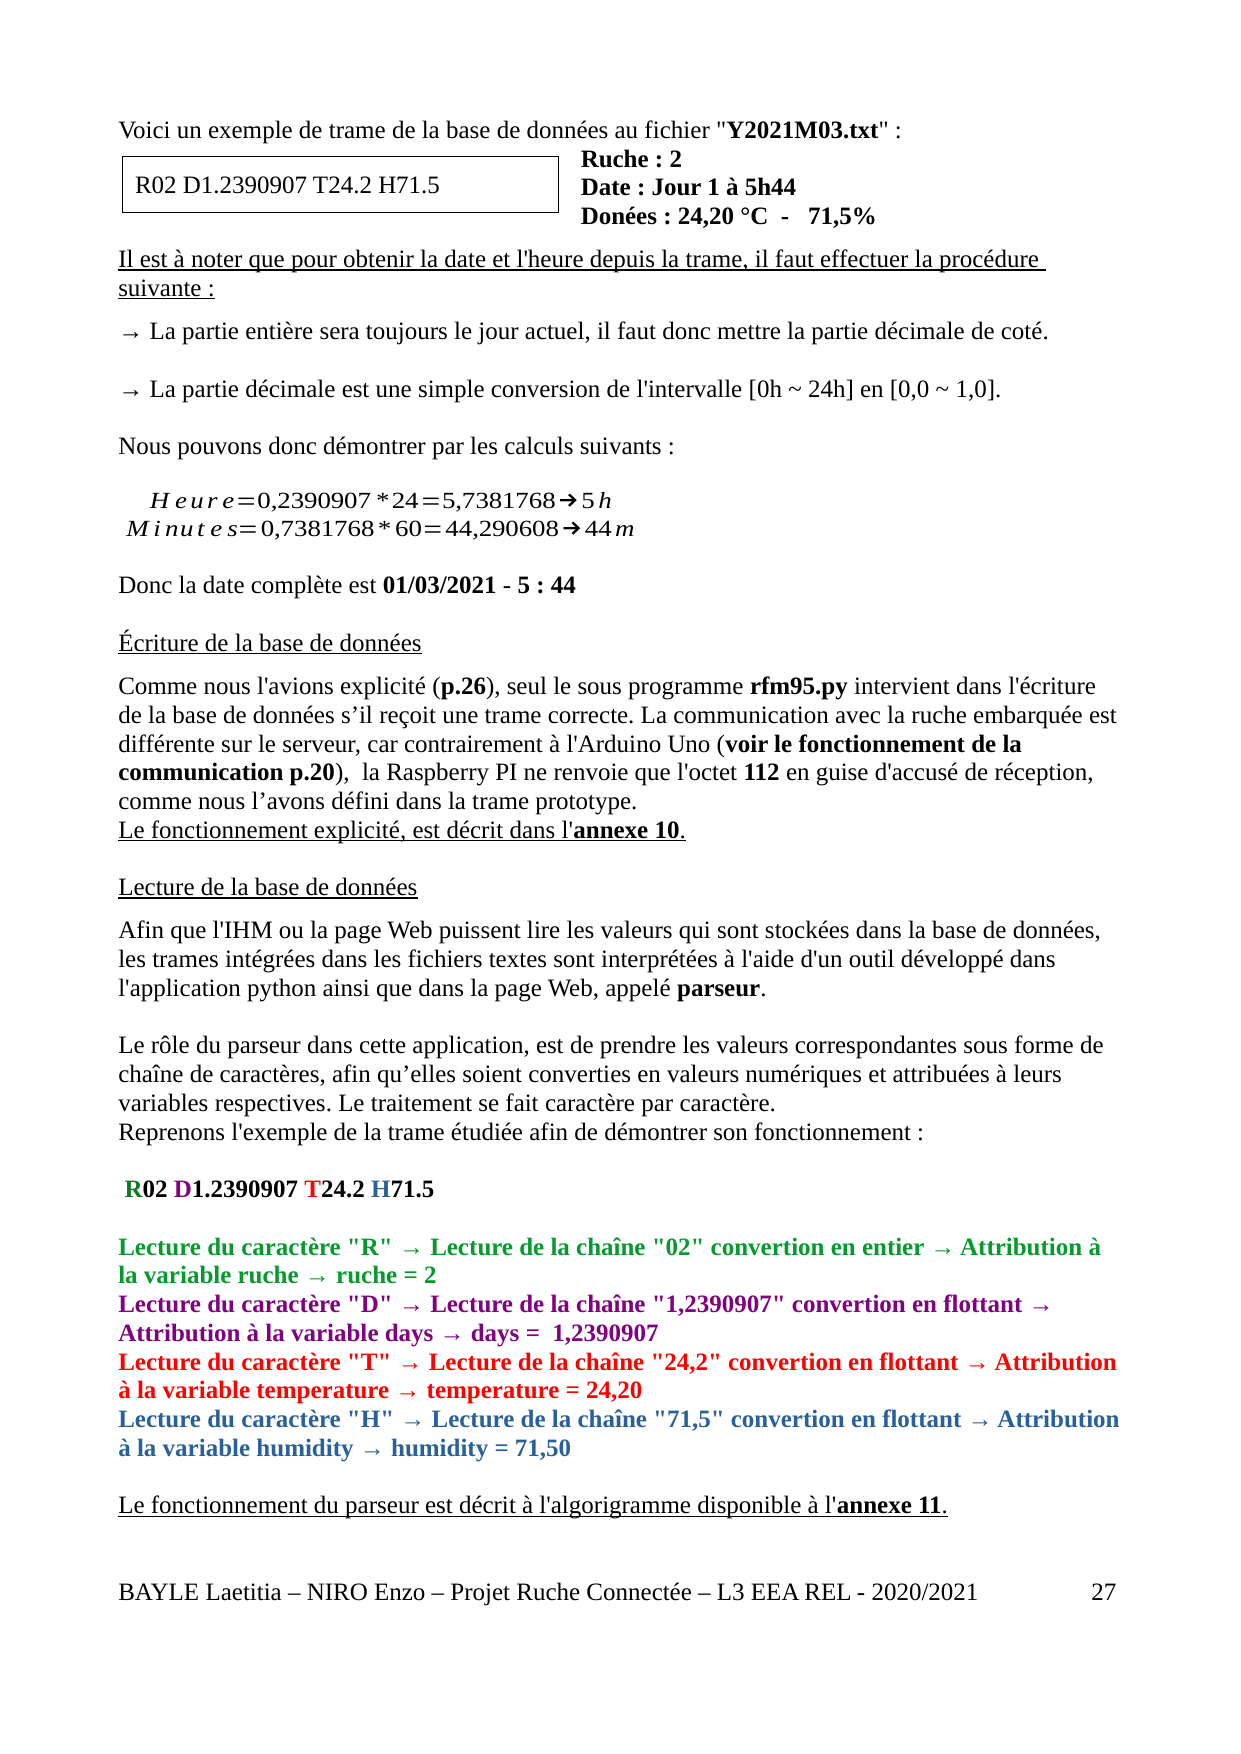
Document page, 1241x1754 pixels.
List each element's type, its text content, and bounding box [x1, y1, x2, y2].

text Le fonctionnement du parseur est décrit à l'algorigramme disponible à l'annexe 11. [118, 1491, 1122, 1519]
text Lecture du caractère "H" → Lecture de la chaîne "71,5" convertion en flottant → Attribution à la variable humidity → humidity = 71,50 [118, 1404, 1122, 1462]
text Le rôle du parseur dans cette application, est de prendre les valeurs correspondantes sous forme de chaîne de caractères, afin qu’elles soient converties en valeurs numériques et attribuées à leurs variables respectives. Le traitement se fait caractère par caractère. [118, 1031, 1122, 1117]
text Nous pouvons donc démontrer par les calculs suivants : [118, 431, 1122, 460]
text Il est à noter que pour obtenir la date et l'heure depuis la trame, il faut effectuer la procédure suivante : [118, 244, 1122, 302]
text Lecture du caractère "T" → Lecture de la chaîne "24,2" convertion en flottant → Attribution à la variable temperature → temperature = 24,20 [118, 1347, 1122, 1404]
text Donc la date complète est 01/03/2021 - 5 : 44 [118, 571, 1122, 599]
text → La partie entière sera toujours le jour actuel, il faut donc mettre la partie décimale de coté. [118, 316, 1122, 345]
text Lecture de la base de données [118, 872, 1122, 901]
text Lecture du caractère "D" → Lecture de la chaîne "1,2390907" convertion en flottant → Attribution à la variable days → days = 1,2390907 [118, 1289, 1122, 1347]
text Écriture de la base de données [118, 628, 1122, 657]
text Donées : 24,20 °C - 71,5% [118, 201, 1122, 230]
text R02 D1.2390907 T24.2 H71.5 [118, 1174, 1122, 1203]
text Ruche : 2 [118, 144, 1122, 172]
text Le fonctionnement explicité, est décrit dans l'annexe 10. [118, 815, 1122, 844]
text Lecture du caractère "R" → Lecture de la chaîne "02" convertion en entier → Attribution à la variable ruche → ruche = 2 [118, 1232, 1122, 1289]
text Afin que l'IHM ou la page Web puissent lire les valeurs qui sont stockées dans la base de données, les trames intégrées dans les fichiers textes sont interprétées à l'aide d'un outil développé dans l'application python ainsi que dans la page Web, appelé parseur. [118, 916, 1122, 1002]
text Voici un exemple de trame de la base de données au fichier "Y2021M03.txt" : [118, 115, 1122, 144]
text Reprenons l'exemple de la trame étudiée afin de démontrer son fonctionnement : [118, 1117, 1122, 1146]
text Comme nous l'avions explicité (p.26), seul le sous programme rfm95.py intervient dans l'écriture de la base de données s’il reçoit une trame correcte. La communication avec la ruche embarquée est différente sur le serveur, car contrairement à l'Arduino Uno (voir le fonctionnement de la communication p.20), la Raspberry PI ne renvoie que l'octet 112 en guise d'accusé de réception, comme nous l’avons défini dans la trame prototype. [118, 671, 1122, 815]
text Date : Jour 1 à 5h44 [559, 172, 1122, 201]
text → La partie décimale est une simple conversion de l'intervalle [0h ~ 24h] en [0,0 ~ 1,0]. [118, 374, 1122, 402]
